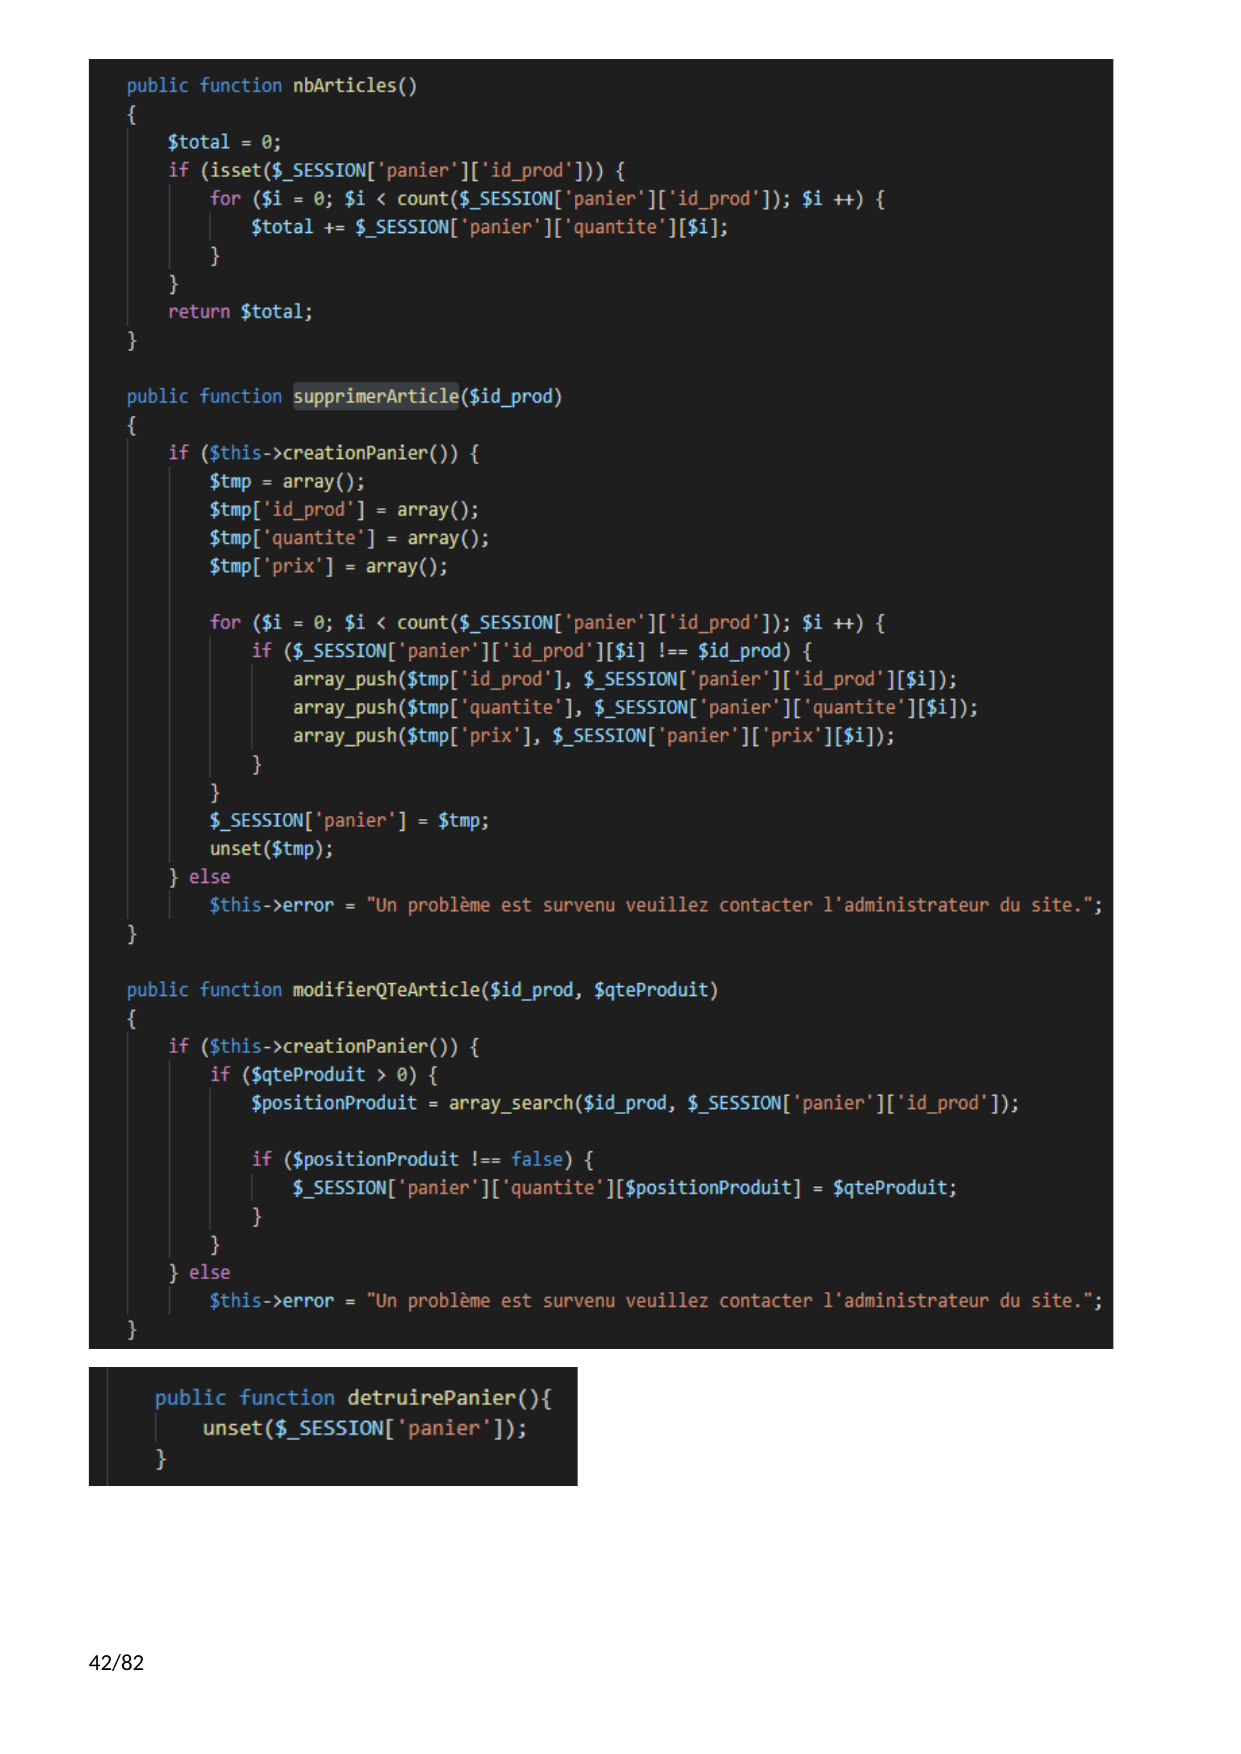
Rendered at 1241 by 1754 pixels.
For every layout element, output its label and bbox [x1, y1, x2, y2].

picture [88, 1367, 578, 1486]
picture [88, 59, 1114, 1349]
